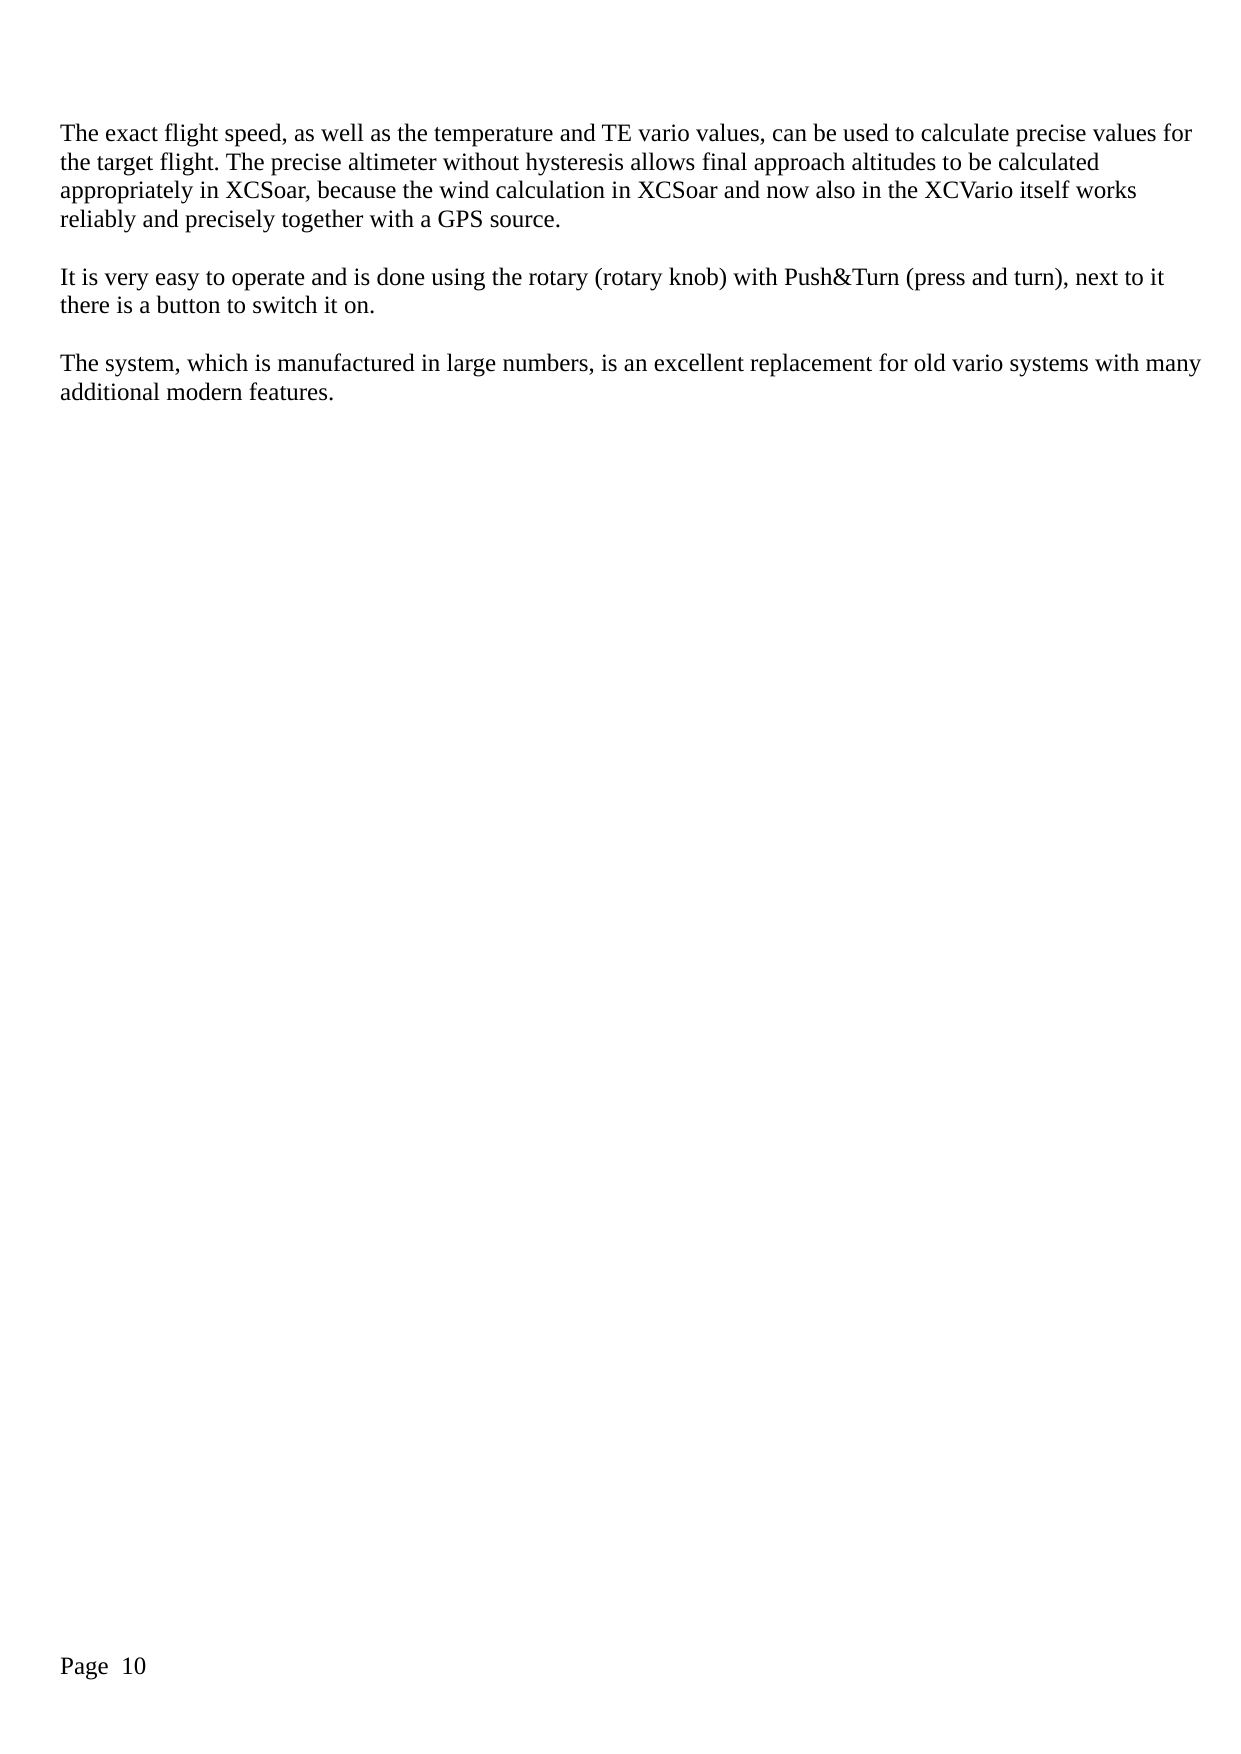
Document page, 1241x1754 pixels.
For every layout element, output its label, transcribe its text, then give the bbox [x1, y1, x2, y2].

text The exact flight speed, as well as the temperature and TE vario values, can be used to calculate precise values for the target flight. The precise altimeter without hysteresis allows final approach altitudes to be calculated appropriately in XCSoar, because the wind calculation in XCSoar and now also in the XCVario itself works reliably and precisely together with a GPS source. It is very easy to operate and is done using the rotary (rotary knob) with Push&Turn (press and turn), next to it there is a button to switch it on. The system, which is manufactured in large numbers, is an excellent replacement for old vario systems with many additional modern features. [60, 118, 1207, 406]
